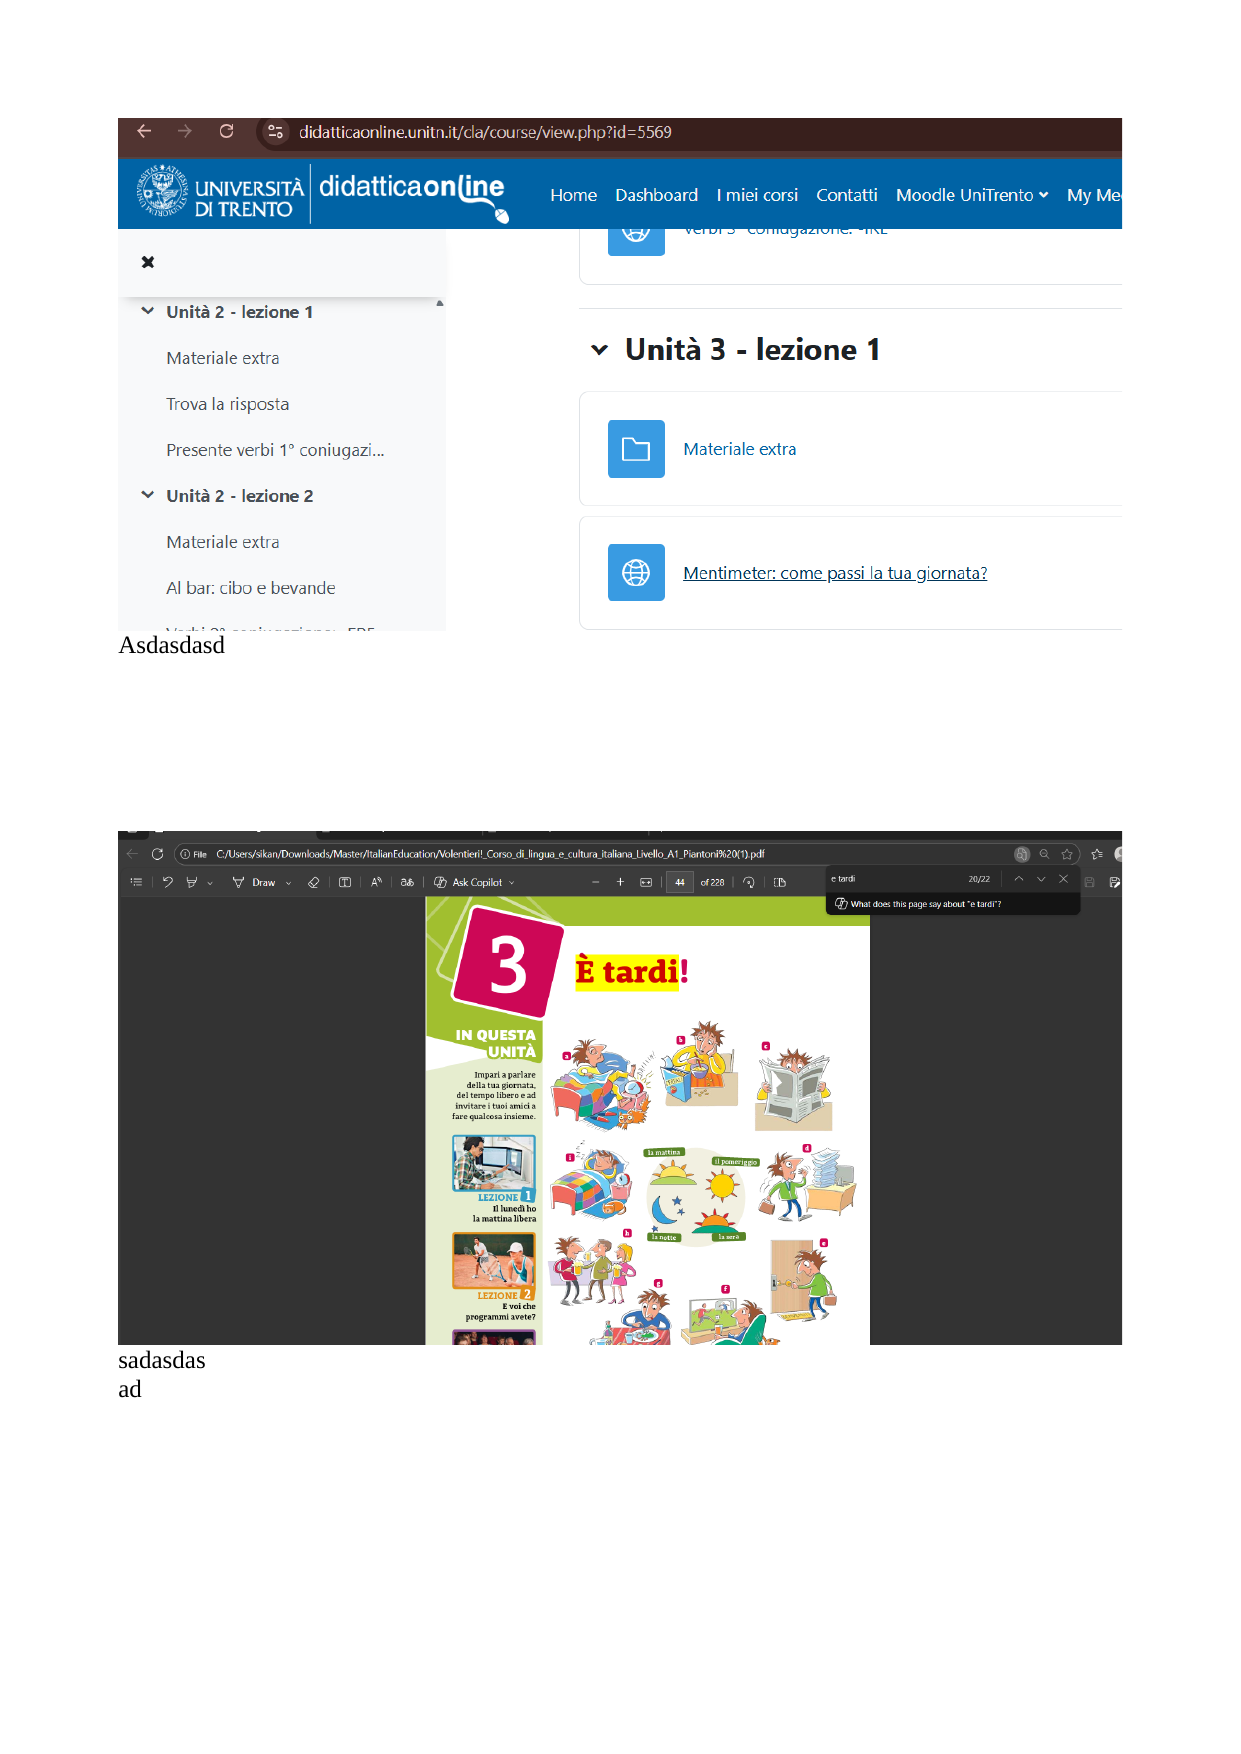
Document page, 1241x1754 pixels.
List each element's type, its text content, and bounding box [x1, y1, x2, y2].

text sadasdas [118, 1345, 1122, 1374]
picture [118, 118, 1123, 631]
text ad [118, 1374, 1122, 1402]
picture [118, 831, 1123, 1345]
text Asdasdasd [118, 631, 1122, 659]
